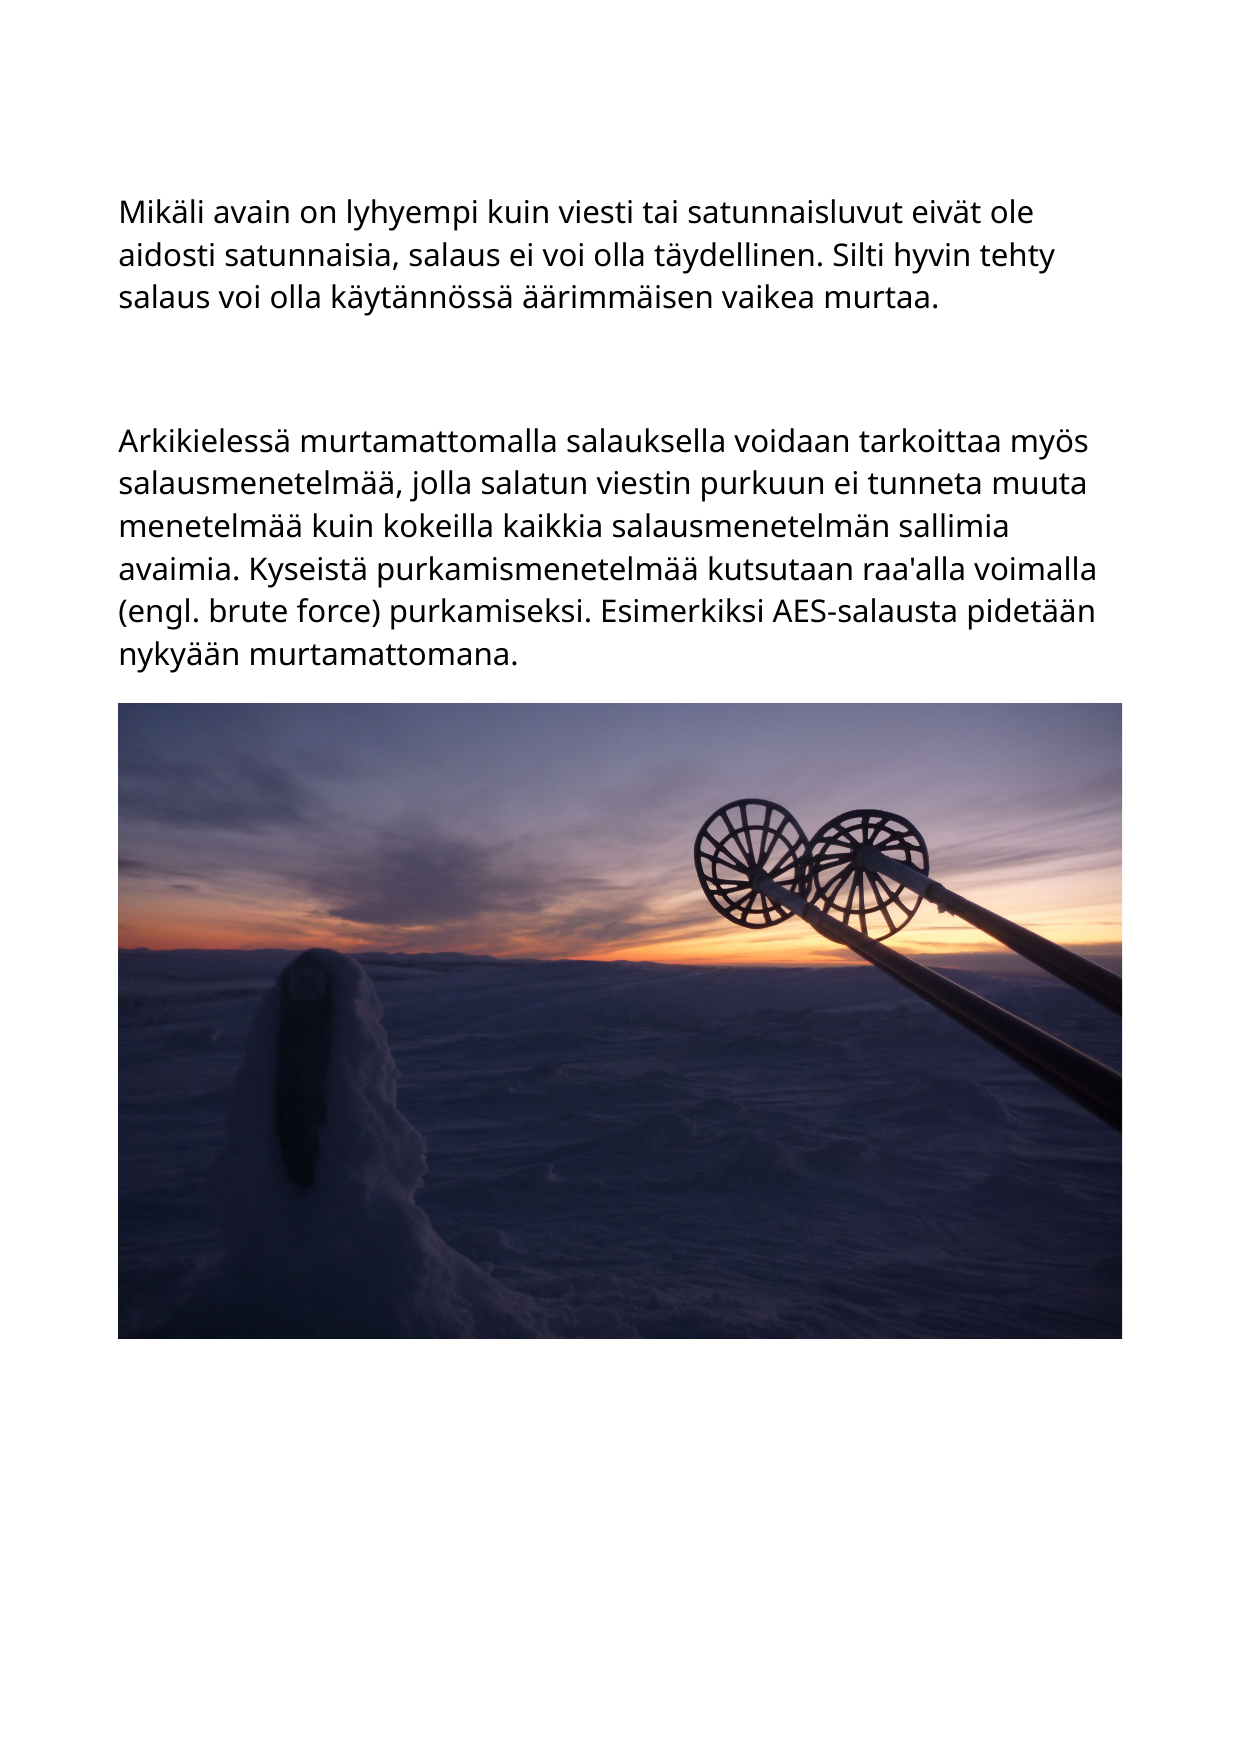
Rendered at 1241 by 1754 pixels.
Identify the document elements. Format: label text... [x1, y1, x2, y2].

text Arkikielessä murtamattomalla salauksella voidaan tarkoittaa myös salausmenetelmää, jolla salatun viestin purkuun ei tunneta muuta menetelmää kuin kokeilla kaikkia salausmenetelmän sallimia avaimia. Kyseistä purkamismenetelmää kutsutaan raa'alla voimalla (engl. brute force) purkamiseksi. Esimerkiksi AES-salausta pidetään nykyään murtamattomana. [118, 419, 1122, 674]
text Mikäli avain on lyhyempi kuin viesti tai satunnaisluvut eivät ole aidosti satunnaisia, salaus ei voi olla täydellinen. Silti hyvin tehty salaus voi olla käytännössä äärimmäisen vaikea murtaa. [118, 190, 1122, 318]
